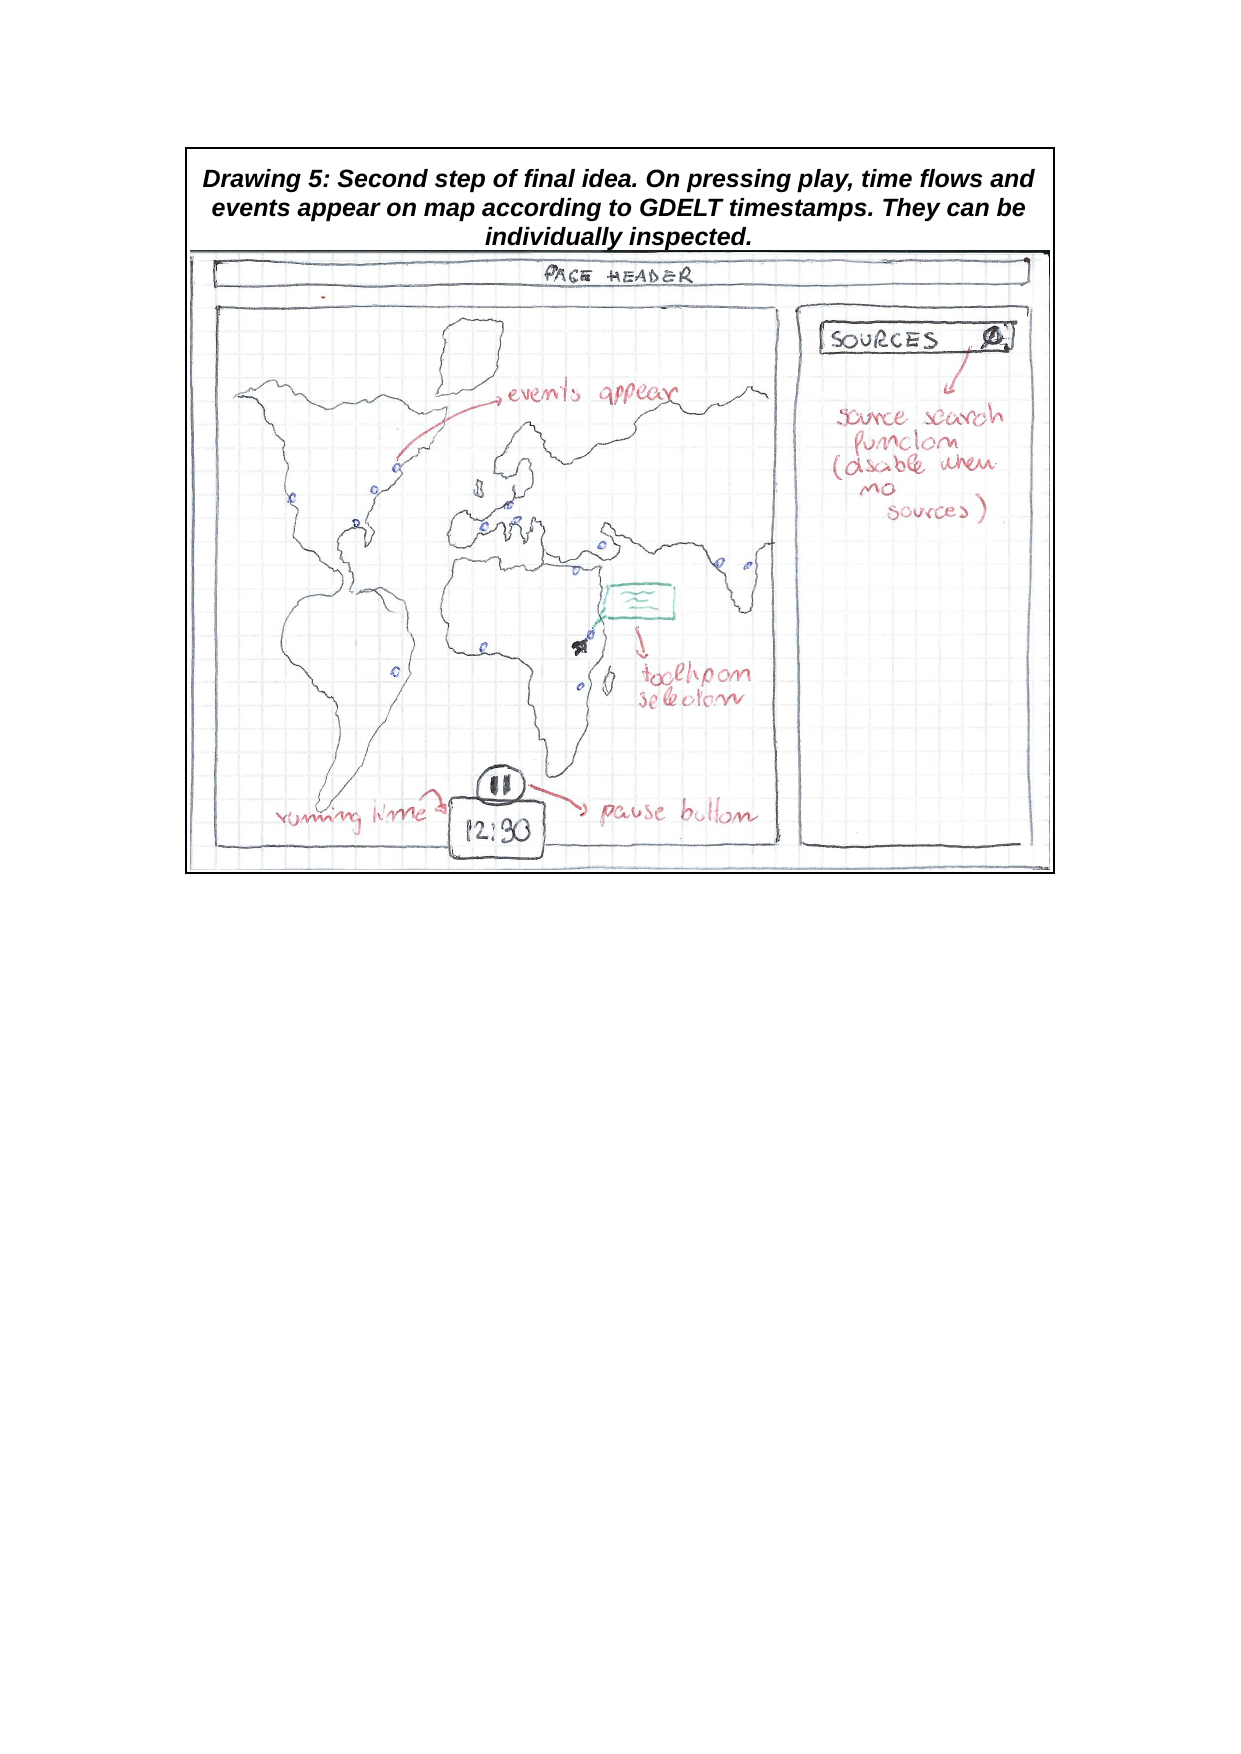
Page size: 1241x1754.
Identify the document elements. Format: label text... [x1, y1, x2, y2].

picture [190, 250, 1050, 870]
text Drawing 5: Second step of final idea. On pressing play, time flows and events appear on map according to GDELT timestamps. They can be individually inspected. [190, 164, 1050, 250]
